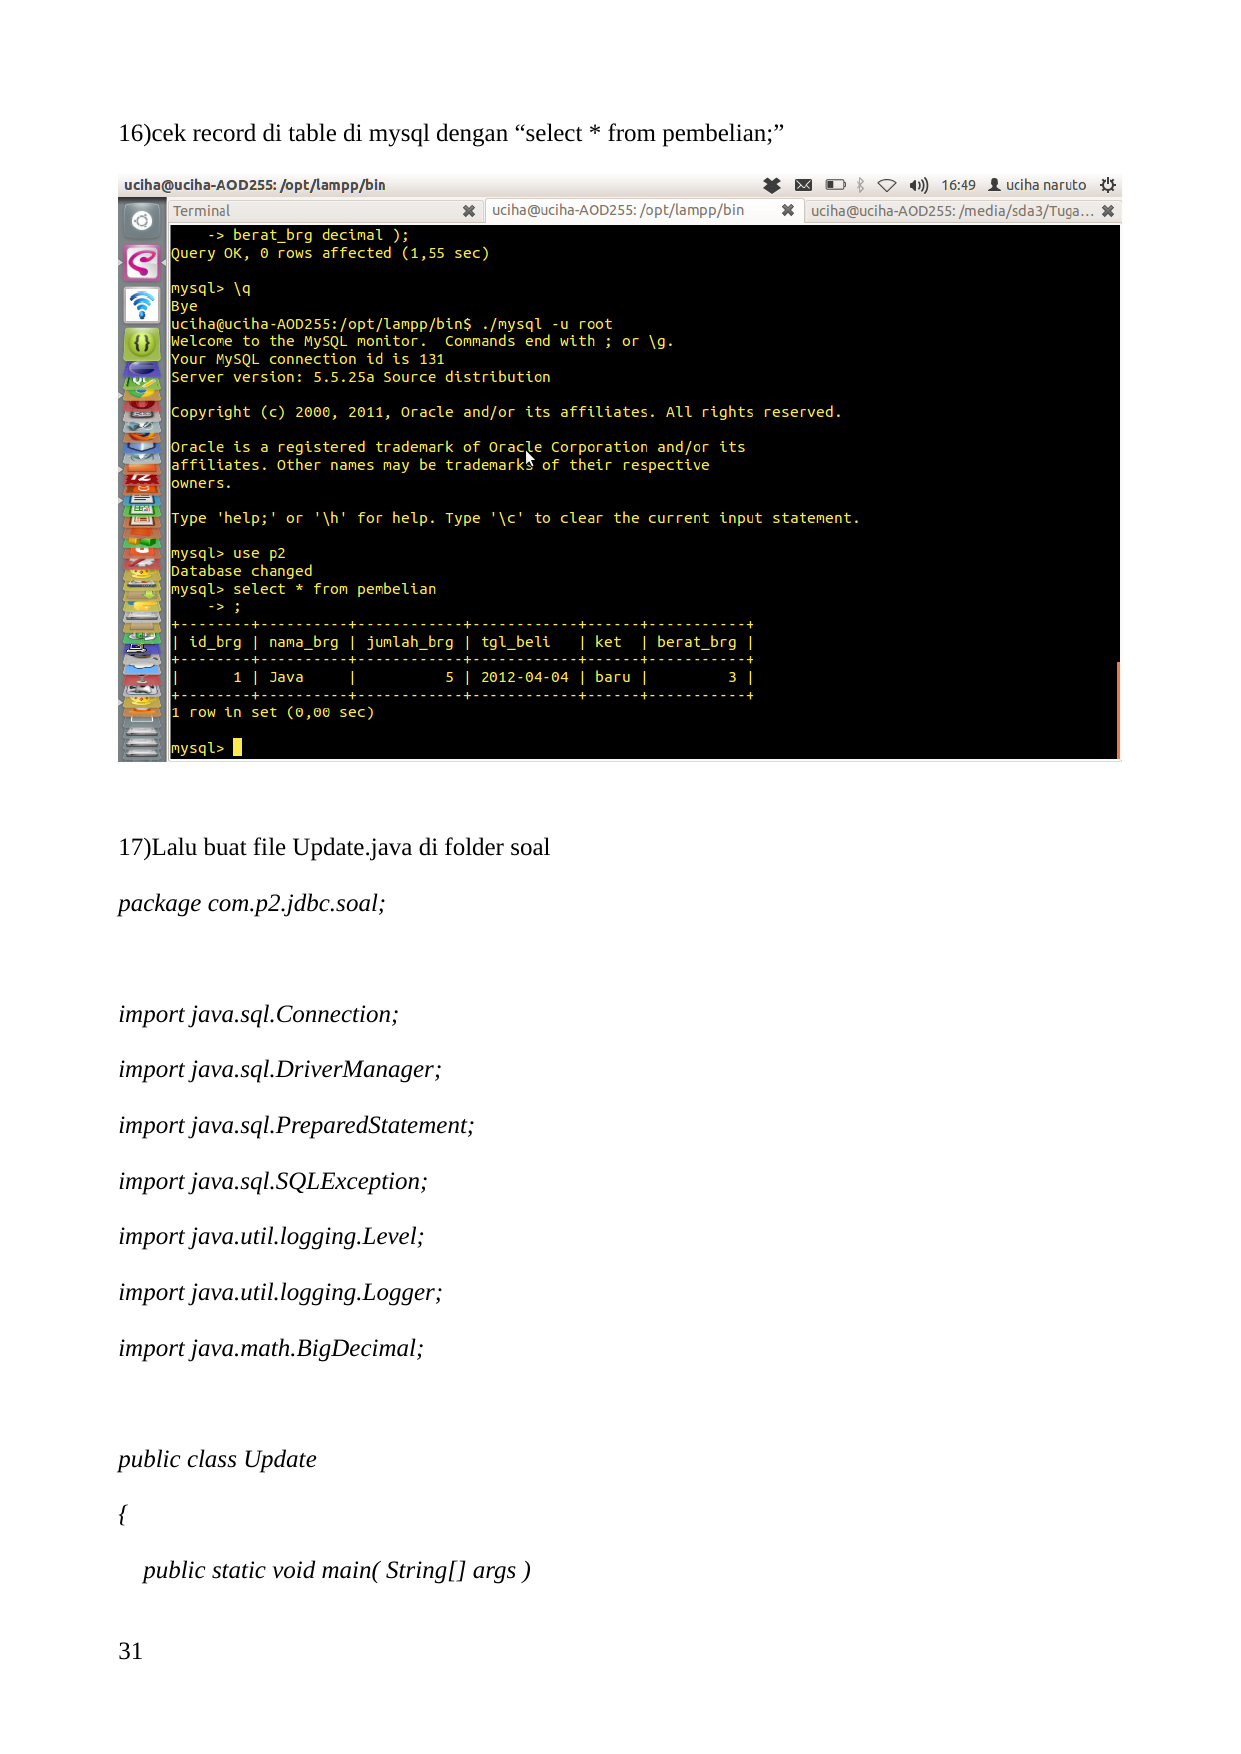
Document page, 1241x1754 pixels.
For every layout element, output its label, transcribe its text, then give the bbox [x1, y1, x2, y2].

text import java.sql.DriverManager; [118, 1054, 1122, 1083]
text public static void main( String[] args ) [118, 1555, 1122, 1584]
text import java.math.BigDecimal; [118, 1333, 1122, 1361]
text package com.p2.jdbc.soal; [118, 888, 1122, 916]
text import java.sql.SQLException; [118, 1166, 1122, 1194]
list Lalu buat file Update.java di folder soal [118, 832, 1122, 861]
text import java.util.logging.Level; [118, 1221, 1122, 1250]
list cek record di table di mysql dengan “select * from pembelian;” [118, 118, 1122, 147]
text import java.sql.PreparedStatement; [118, 1110, 1122, 1139]
picture [118, 173, 1123, 762]
text { [118, 1499, 1122, 1528]
text import java.util.logging.Logger; [118, 1277, 1122, 1306]
text import java.sql.Connection; [118, 999, 1122, 1028]
text public class Update [118, 1444, 1122, 1473]
